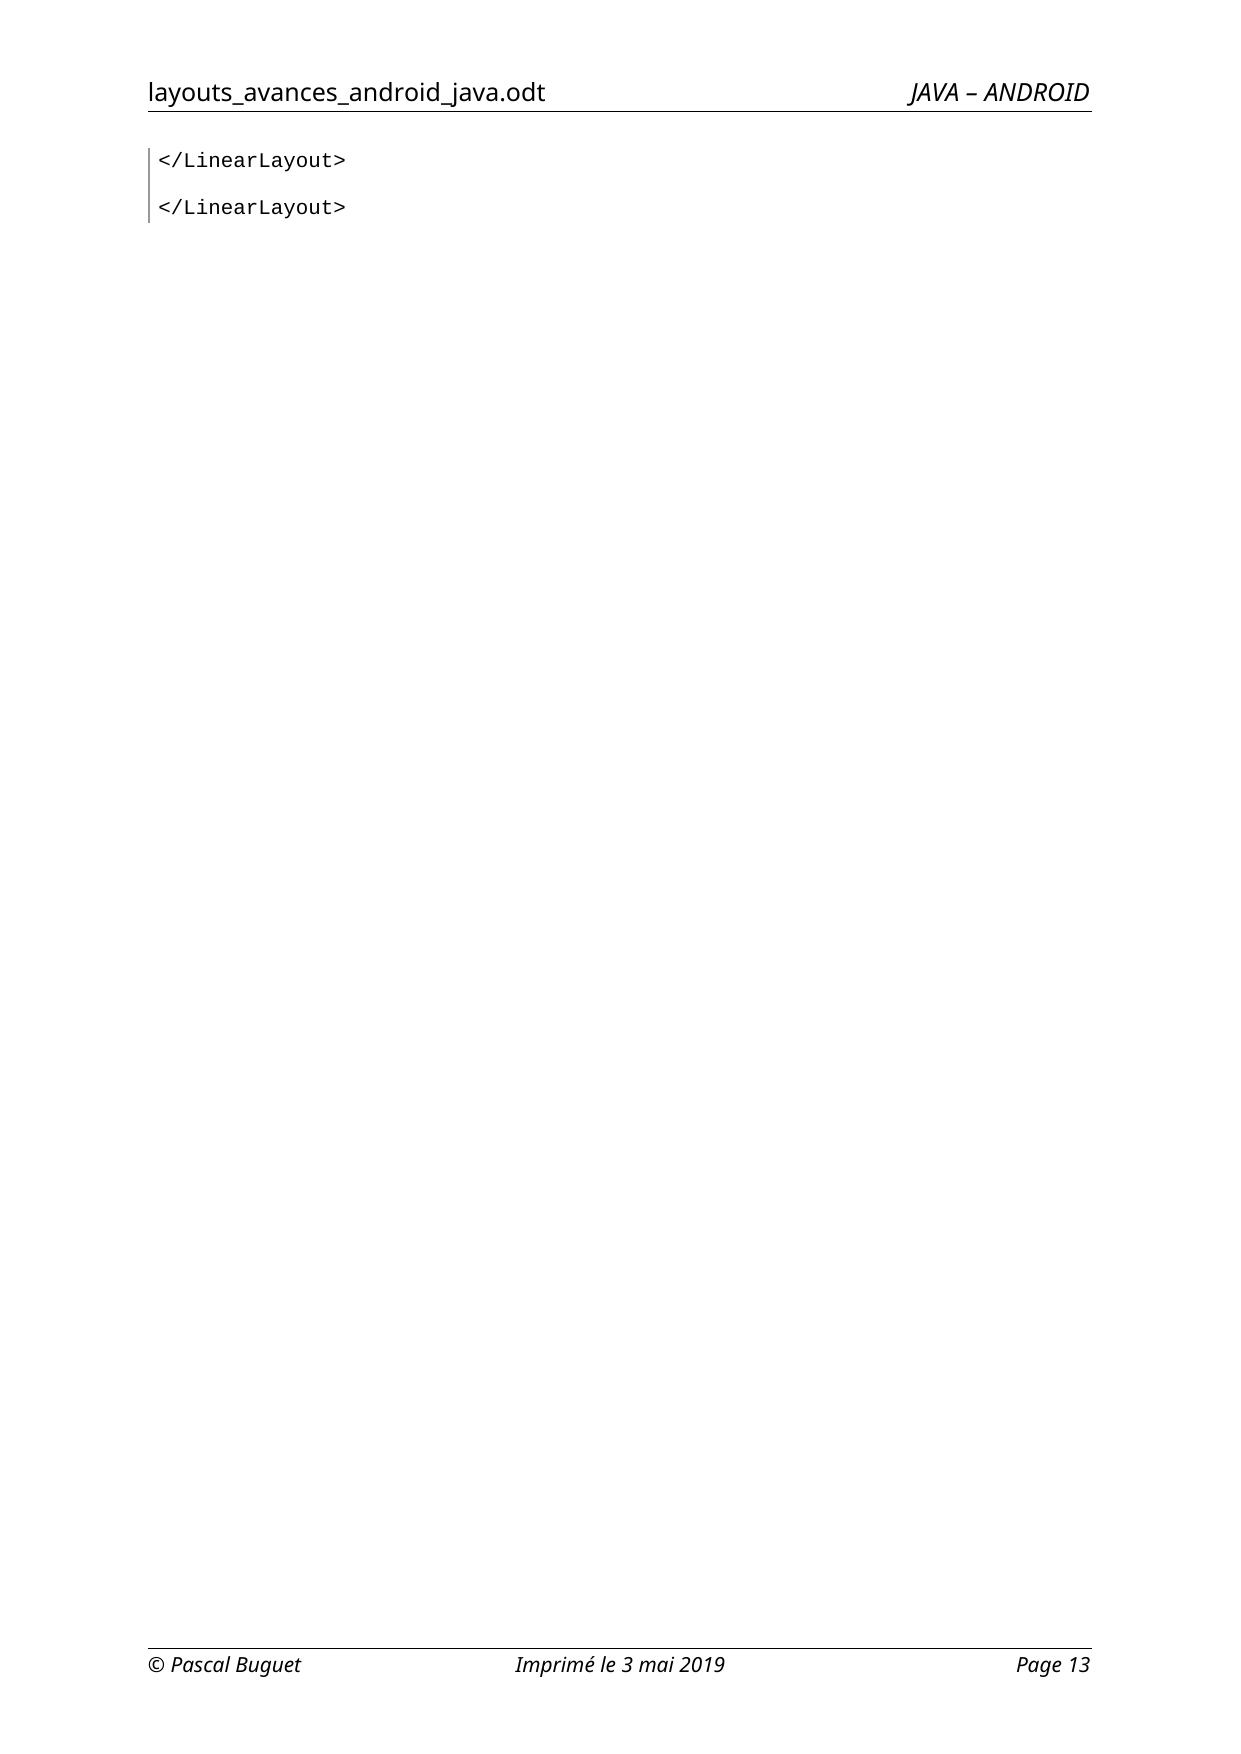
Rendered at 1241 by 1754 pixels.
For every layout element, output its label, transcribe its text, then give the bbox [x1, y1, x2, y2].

text </LinearLayout> [150, 197, 1092, 223]
text </LinearLayout> [150, 148, 1092, 173]
